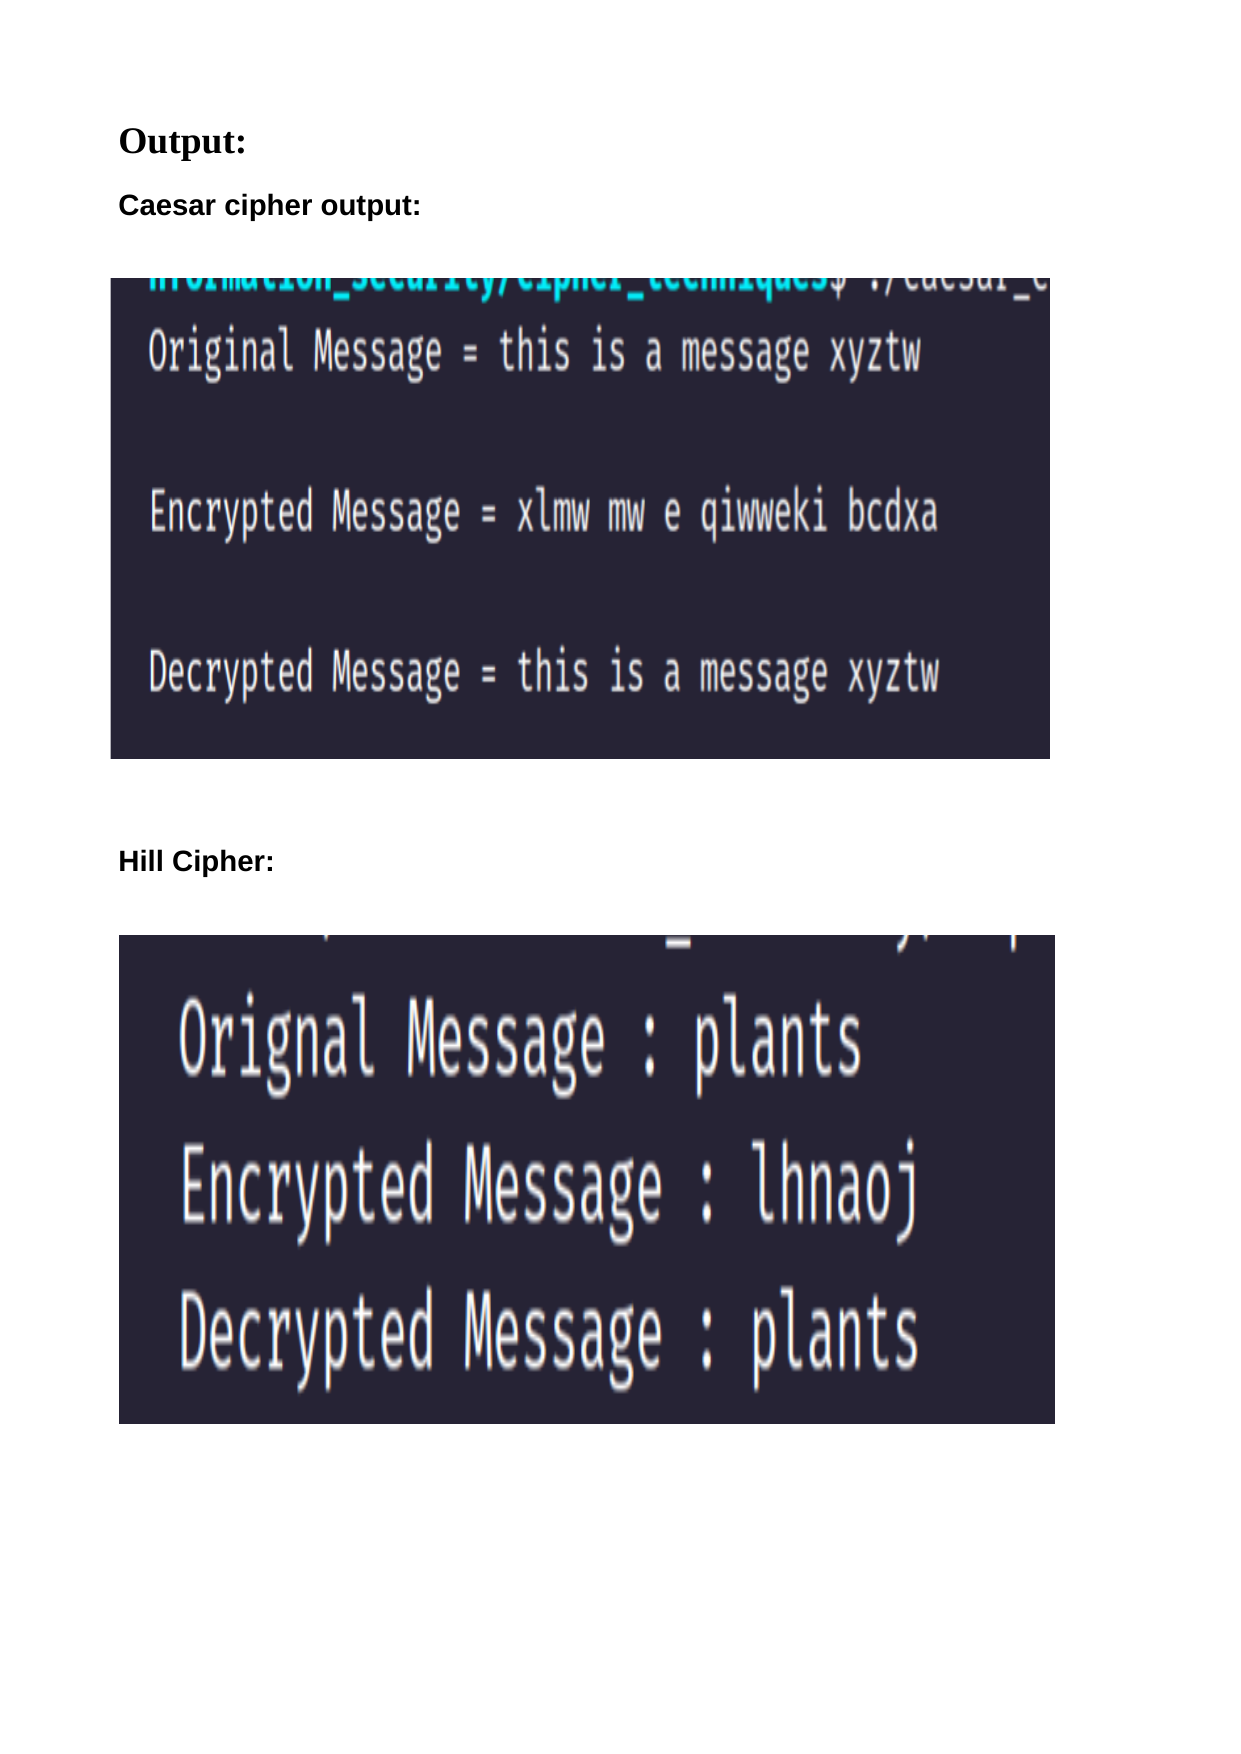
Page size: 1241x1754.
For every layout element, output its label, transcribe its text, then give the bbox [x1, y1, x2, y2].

subtitle Hill Cipher: [118, 843, 1122, 877]
subtitle Caesar cipher output: [118, 188, 1122, 222]
subtitle Output: [118, 118, 1122, 161]
picture [435, 965, 999, 1424]
picture [337, 427, 1032, 759]
